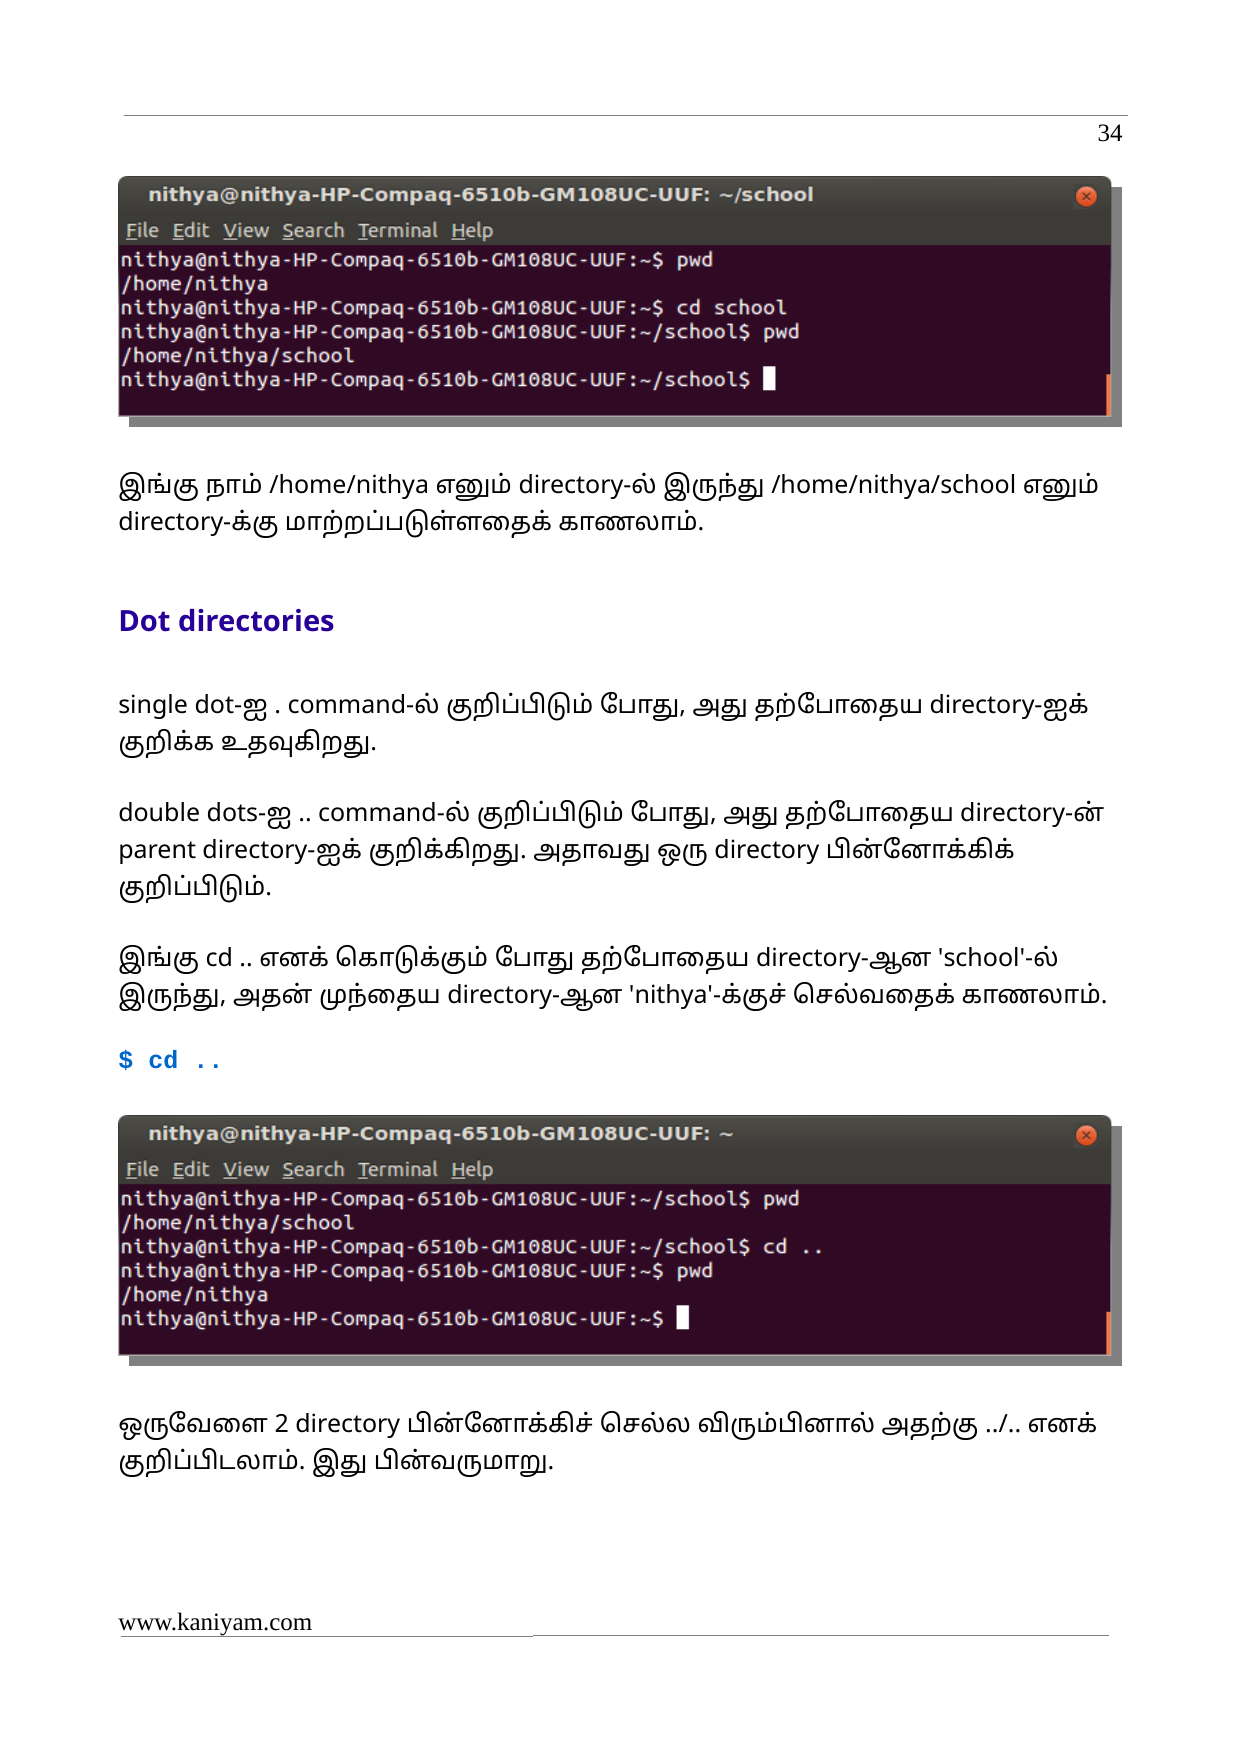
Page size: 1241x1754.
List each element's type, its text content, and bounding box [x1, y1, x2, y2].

text double dots-ஐ .. command-ல் குறிப்பிடும் போது, அது தற்போதைய directory-ன் parent directory-ஐக் குறிக்கிறது. அதாவது ஒரு directory பின்னோக்கிக் குறிப்பிடும். [118, 794, 1122, 905]
picture [118, 176, 1112, 417]
text $ cd .. [118, 1047, 1122, 1076]
text single dot-ஐ . command-ல் குறிப்பிடும் போது, அது தற்போதைய directory-ஐக் குறிக்க உதவுகிறது. [118, 686, 1122, 760]
subtitle Dot directories [118, 600, 1122, 640]
picture [118, 1115, 1112, 1356]
text இங்கு cd .. எனக் கொடுக்கும் போது தற்போதைய directory-ஆன 'school'-ல் இருந்து, அதன் முந்தைய directory-ஆன 'nithya'-க்குச் செல்வதைக் காணலாம். [118, 939, 1122, 1013]
text இங்கு நாம் /home/nithya எனும் directory-ல் இருந்து /home/nithya/school எனும் directory-க்கு மாற்றப்படுள்ளதைக் காணலாம். [118, 467, 1122, 541]
text ஒருவேளை 2 directory பின்னோக்கிச் செல்ல விரும்பினால் அதற்கு ../.. எனக் குறிப்பிடலாம். இது பின்வருமாறு. [118, 1406, 1122, 1480]
